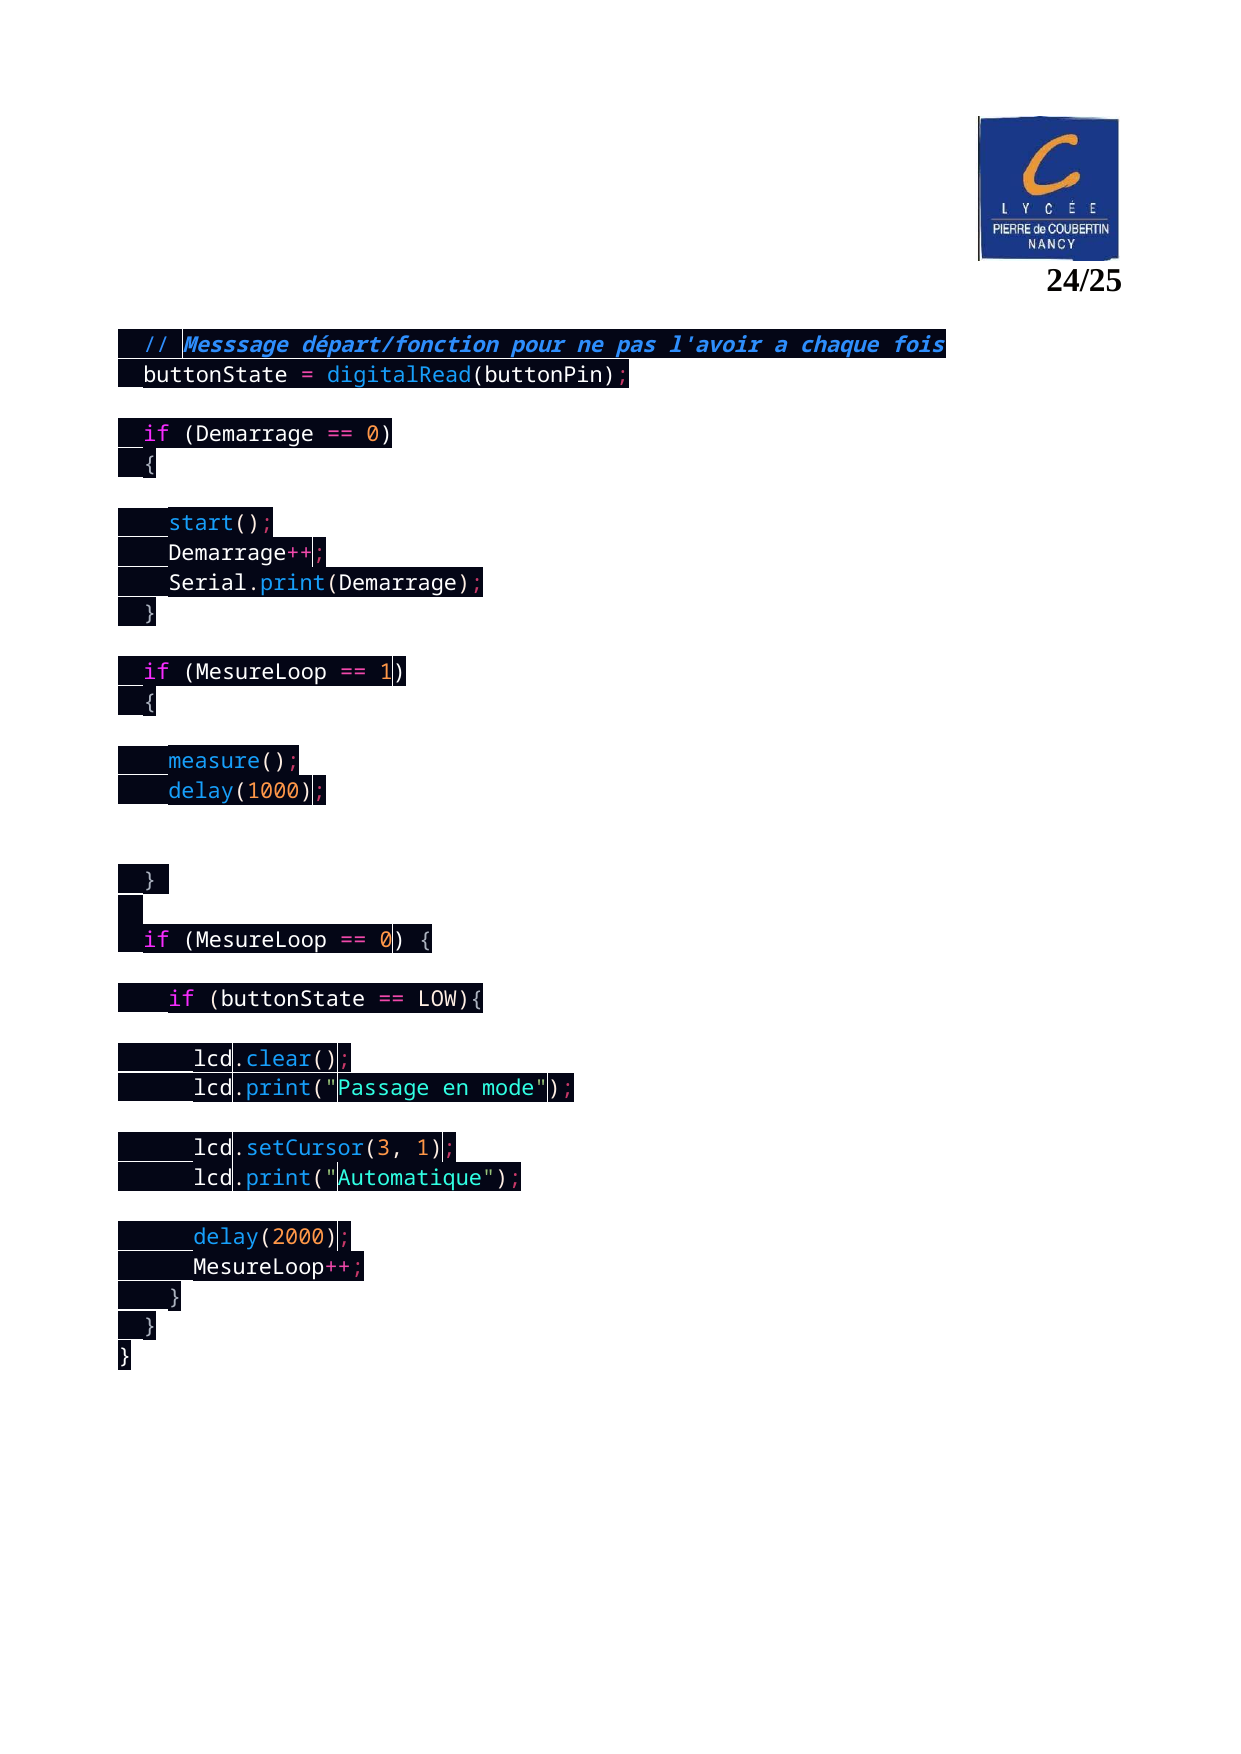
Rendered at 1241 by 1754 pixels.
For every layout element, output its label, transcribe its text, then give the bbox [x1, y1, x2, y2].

text delay(2000); [118, 1221, 1122, 1251]
text if (MesureLoop == 0) { [118, 924, 1122, 953]
text } [118, 597, 1122, 626]
text Serial.print(Demarrage); [118, 567, 1122, 597]
text if (MesureLoop == 1) [118, 656, 1122, 686]
text { [118, 686, 1122, 716]
text measure(); [118, 745, 1122, 775]
text delay(1000); [118, 775, 1122, 805]
text lcd.setCursor(3, 1); [118, 1132, 1122, 1162]
text } [118, 1311, 1122, 1340]
text start(); [118, 507, 1122, 537]
text lcd.clear(); [118, 1043, 1122, 1072]
text // Messsage départ/fonction pour ne pas l'avoir a chaque fois [118, 329, 1122, 358]
text if (Demarrage == 0) [118, 418, 1122, 448]
text { [118, 448, 1122, 478]
text buttonState = digitalRead(buttonPin); [118, 358, 1122, 388]
text } [118, 1281, 1122, 1311]
text } [118, 1340, 1122, 1370]
text } [118, 864, 1122, 894]
text lcd.print("Passage en mode"); [118, 1072, 1122, 1102]
text Demarrage++; [118, 537, 1122, 567]
picture [975, 116, 1120, 261]
text 24/25 [118, 118, 1122, 299]
text lcd.print("Automatique"); [118, 1162, 1122, 1191]
text if (buttonState == LOW){ [118, 983, 1122, 1013]
text MesureLoop++; [118, 1251, 1122, 1281]
